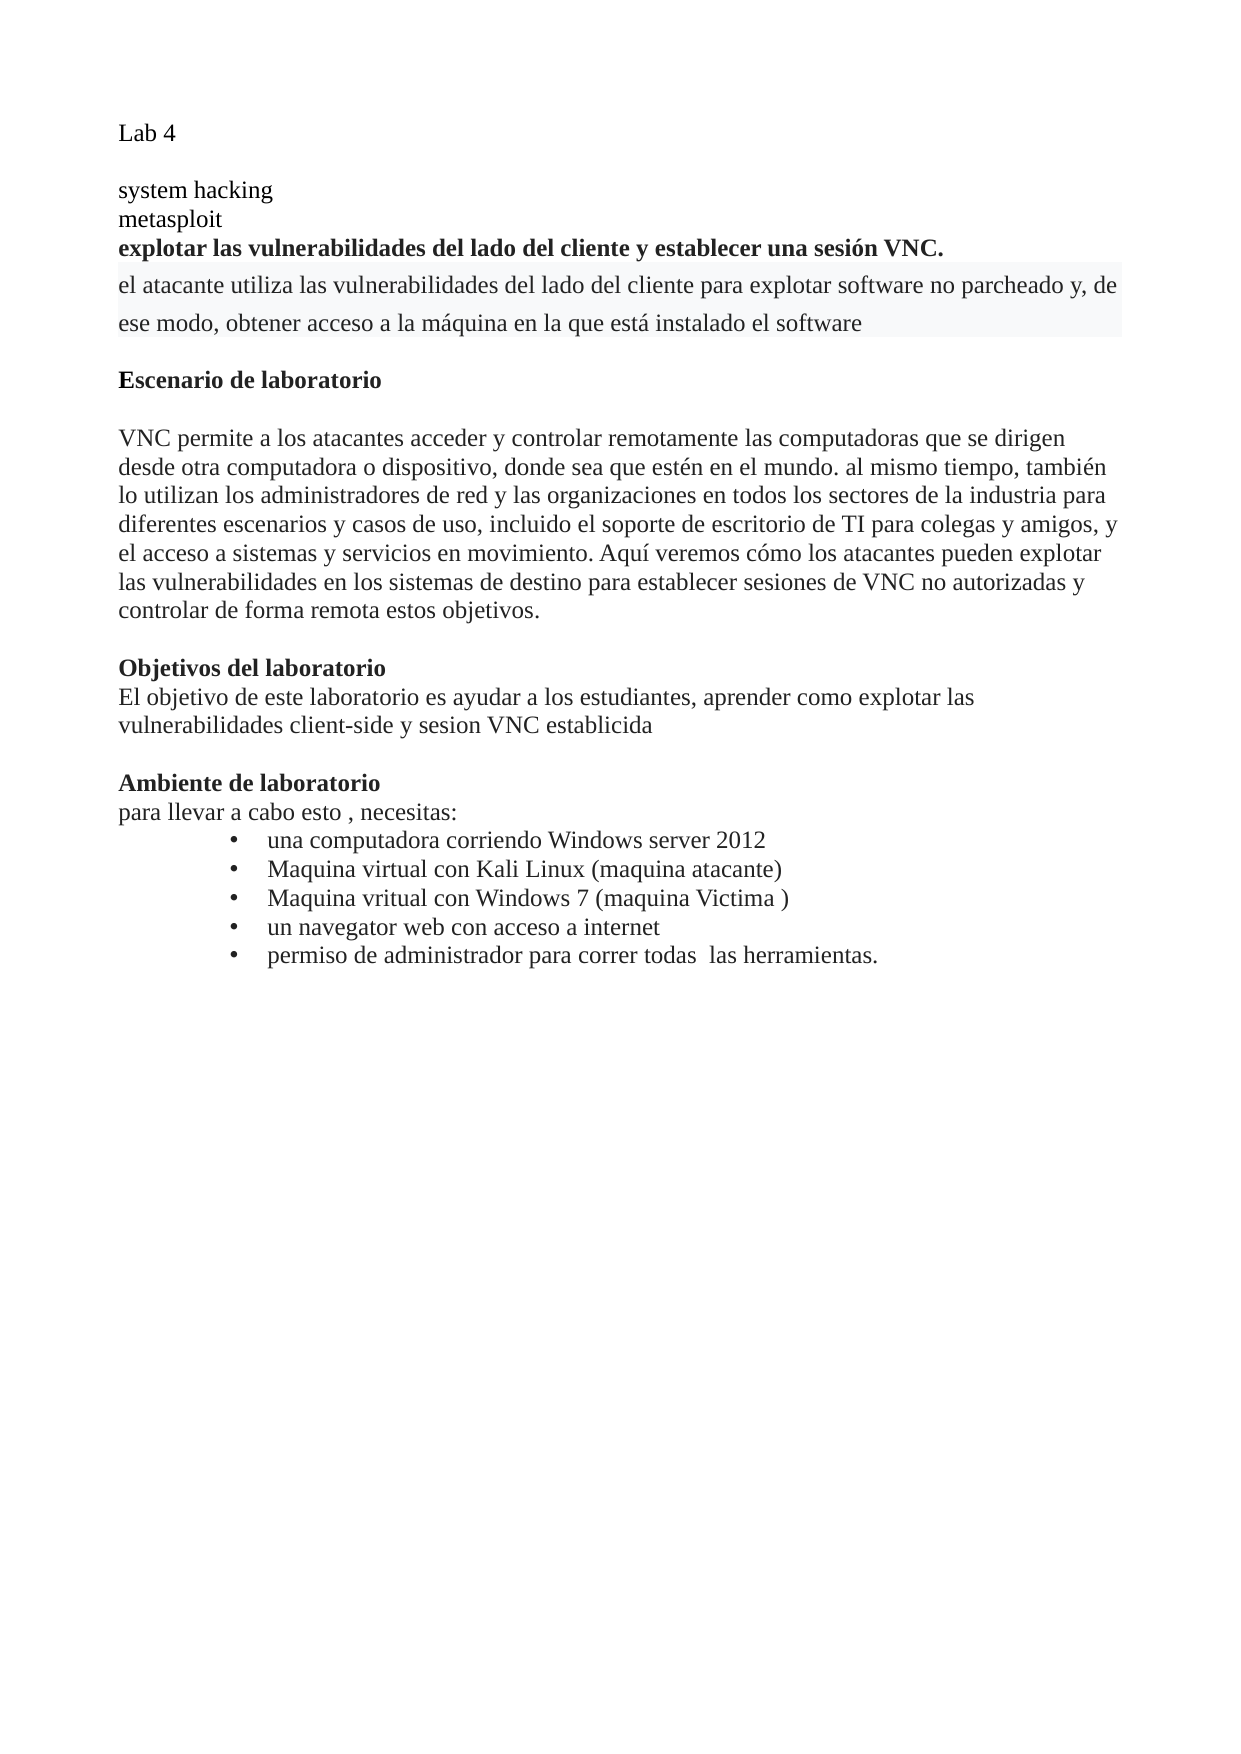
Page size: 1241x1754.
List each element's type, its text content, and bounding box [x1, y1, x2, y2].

text para llevar a cabo esto , necesitas: [118, 797, 1122, 826]
text el atacante utiliza las vulnerabilidades del lado del cliente para explotar software no parcheado y, de ese modo, obtener acceso a la máquina en la que está instalado el software [118, 262, 1122, 337]
list un navegator web con acceso a internet [229, 912, 1122, 941]
text metasploit [118, 204, 1122, 233]
text Objetivos del laboratorio [118, 653, 1122, 682]
text system hacking [118, 176, 1122, 204]
text Lab 4 [118, 118, 1122, 147]
text explotar las vulnerabilidades del lado del cliente y establecer una sesión VNC. [118, 233, 1122, 262]
list Maquina vritual con Windows 7 (maquina Victima ) [229, 883, 1122, 912]
text VNC permite a los atacantes acceder y controlar remotamente las computadoras que se dirigen desde otra computadora o dispositivo, donde sea que estén en el mundo. al mismo tiempo, también lo utilizan los administradores de red y las organizaciones en todos los sectores de la industria para diferentes escenarios y casos de uso, incluido el soporte de escritorio de TI para colegas y amigos, y el acceso a sistemas y servicios en movimiento. Aquí veremos cómo los atacantes pueden explotar las vulnerabilidades en los sistemas de destino para establecer sesiones de VNC no autorizadas y controlar de forma remota estos objetivos. [118, 423, 1122, 624]
list una computadora corriendo Windows server 2012 [229, 826, 1122, 854]
text Escenario de laboratorio [118, 337, 1122, 394]
text Ambiente de laboratorio [118, 768, 1122, 797]
list permiso de administrador para correr todas las herramientas. [229, 941, 1122, 969]
list Maquina virtual con Kali Linux (maquina atacante) [229, 854, 1122, 883]
text El objetivo de este laboratorio es ayudar a los estudiantes, aprender como explotar las vulnerabilidades client-side y sesion VNC establicida [118, 682, 1122, 739]
